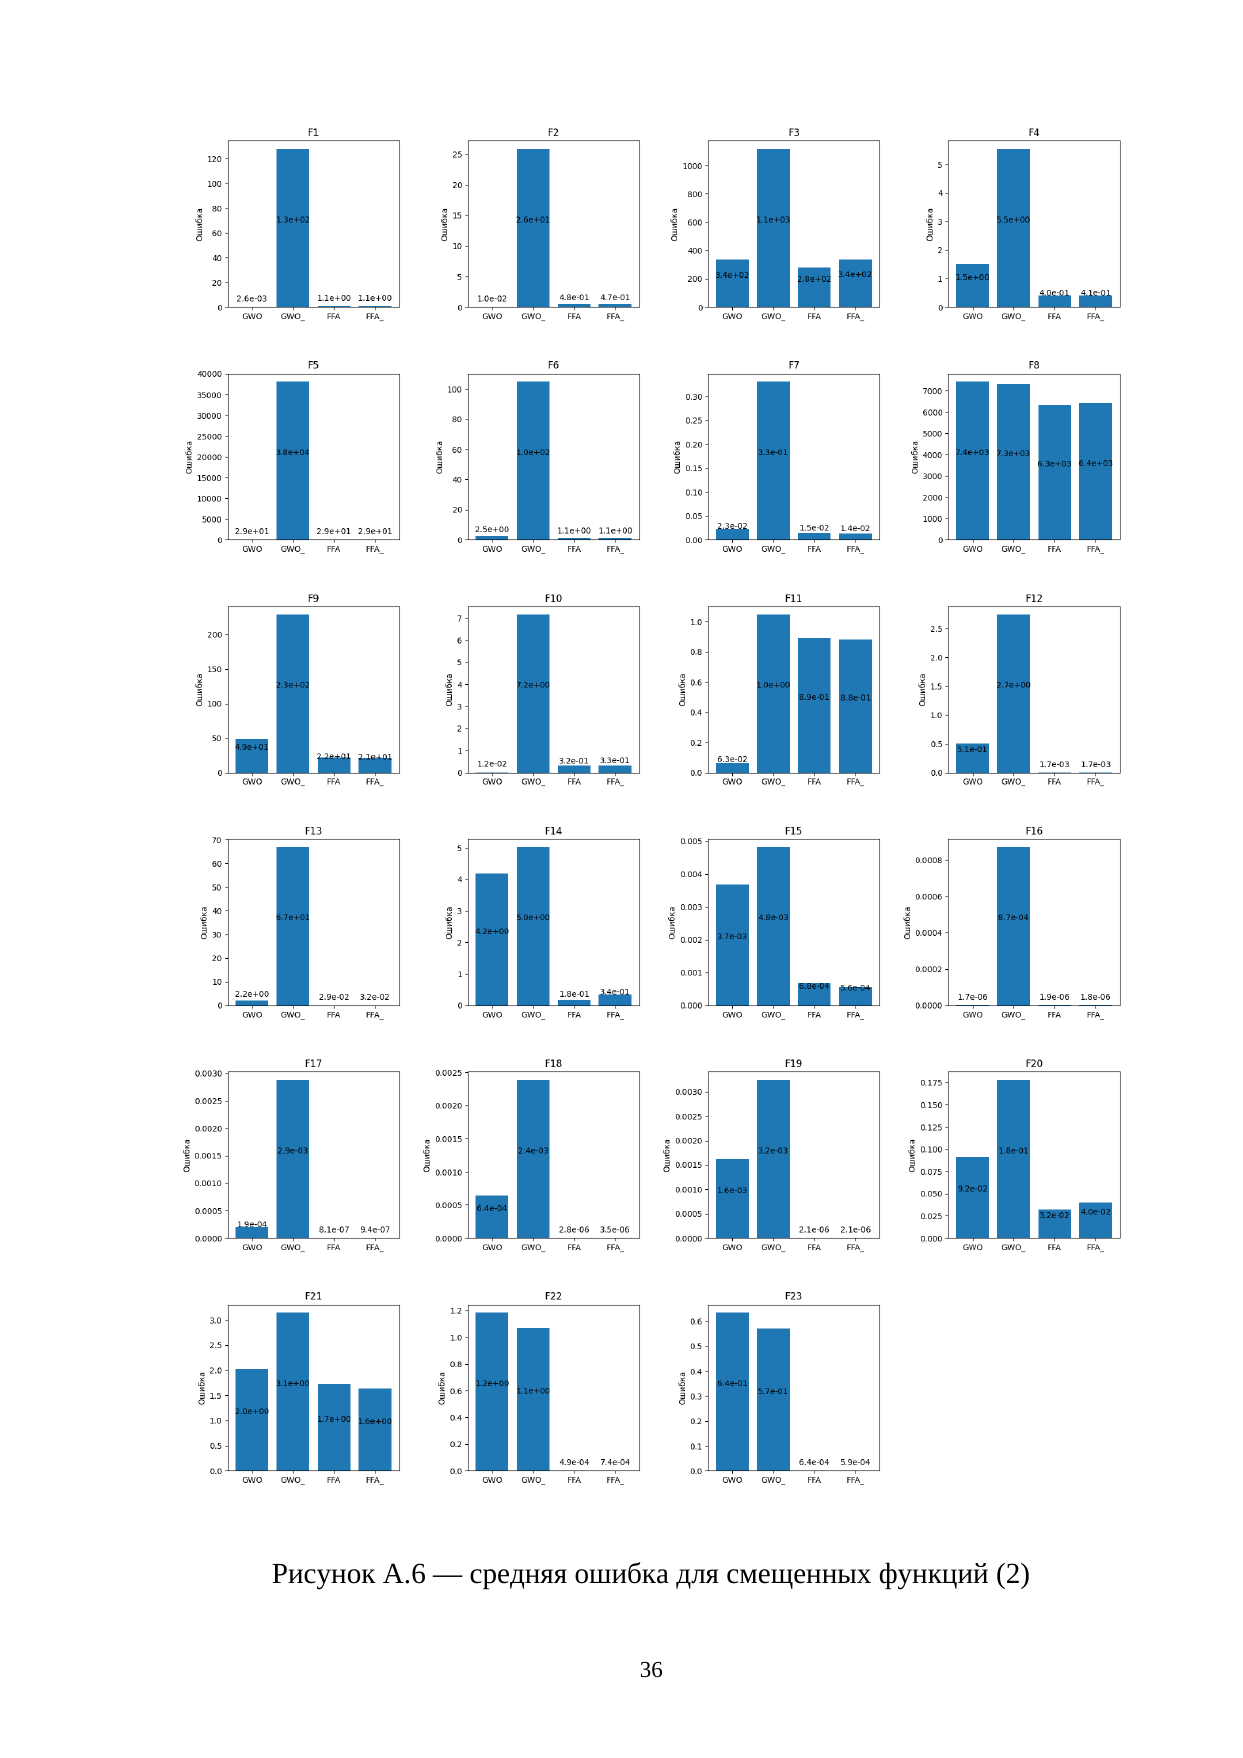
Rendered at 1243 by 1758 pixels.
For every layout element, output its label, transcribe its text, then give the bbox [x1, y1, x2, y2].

text Рисунок А.6 — средняя ошибка для смещенных функций (2) [177, 1557, 1124, 1590]
picture [177, 122, 1125, 1490]
